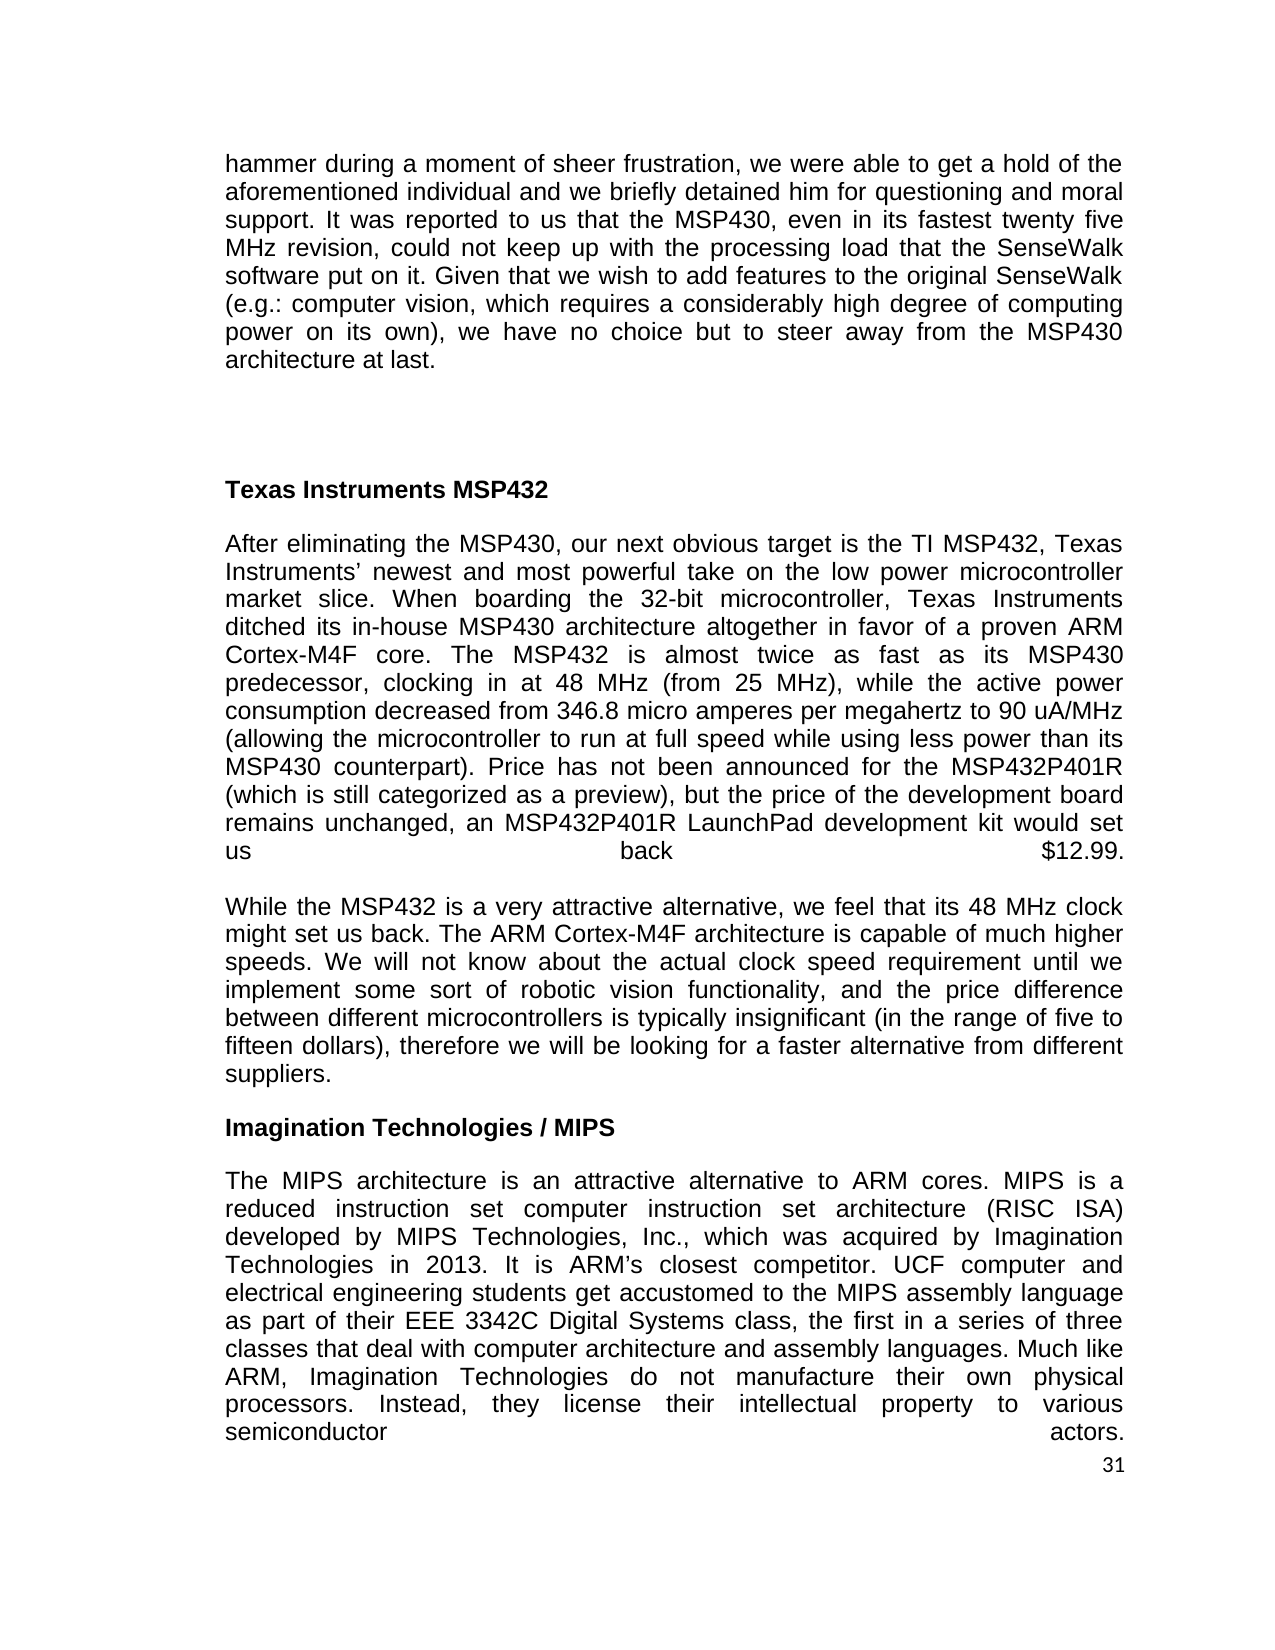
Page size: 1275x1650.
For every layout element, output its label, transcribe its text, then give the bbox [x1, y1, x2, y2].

text After eliminating the MSP430, our next obvious target is the TI MSP432, Texas Instruments’ newest and most powerful take on the low power microcontroller market slice. When boarding the 32-bit microcontroller, Texas Instruments ditched its in-house MSP430 architecture altogether in favor of a proven ARM Cortex-M4F core. The MSP432 is almost twice as fast as its MSP430 predecessor, clocking in at 48 MHz (from 25 MHz), while the active power consumption decreased from 346.8 micro amperes per megahertz to 90 uA/MHz (allowing the microcontroller to run at full speed while using less power than its MSP430 counterpart). Price has not been announced for the MSP432P401R (which is still categorized as a preview), but the price of the development board remains unchanged, an MSP432P401R LaunchPad development kit would set us back $12.99. While the MSP432 is a very attractive alternative, we feel that its 48 MHz clock might set us back. The ARM Cortex-M4F architecture is capable of much higher speeds. We will not know about the actual clock speed requirement until we implement some sort of robotic vision functionality, and the price difference between different microcontrollers is typically insignificant (in the range of five to fifteen dollars), therefore we will be looking for a faster alternative from different suppliers. [225, 529, 1125, 1088]
text The MIPS architecture is an attractive alternative to ARM cores. MIPS is a reduced instruction set computer instruction set architecture (RISC ISA) developed by MIPS Technologies, Inc., which was acquired by Imagination Technologies in 2013. It is ARM’s closest competitor. UCF computer and electrical engineering students get accustomed to the MIPS assembly language as part of their EEE 3342C Digital Systems class, the first in a series of three classes that deal with computer architecture and assembly languages. Much like ARM, Imagination Technologies do not manufacture their own physical processors. Instead, they license their intellectual property to various semiconductor actors. [225, 1167, 1125, 1446]
text Imagination Technologies / MIPS [225, 1113, 1125, 1167]
text Texas Instruments MSP432 [225, 476, 1125, 529]
text hammer during a moment of sheer frustration, we were able to get a hold of the aforementioned individual and we briefly detained him for questioning and moral support. It was reported to us that the MSP430, even in its fastest twenty five MHz revision, could not keep up with the processing load that the SenseWalk software put on it. Given that we wish to add features to the original SenseWalk (e.g.: computer vision, which requires a considerably high degree of computing power on its own), we have no choice but to steer away from the MSP430 architecture at last. [225, 150, 1125, 373]
